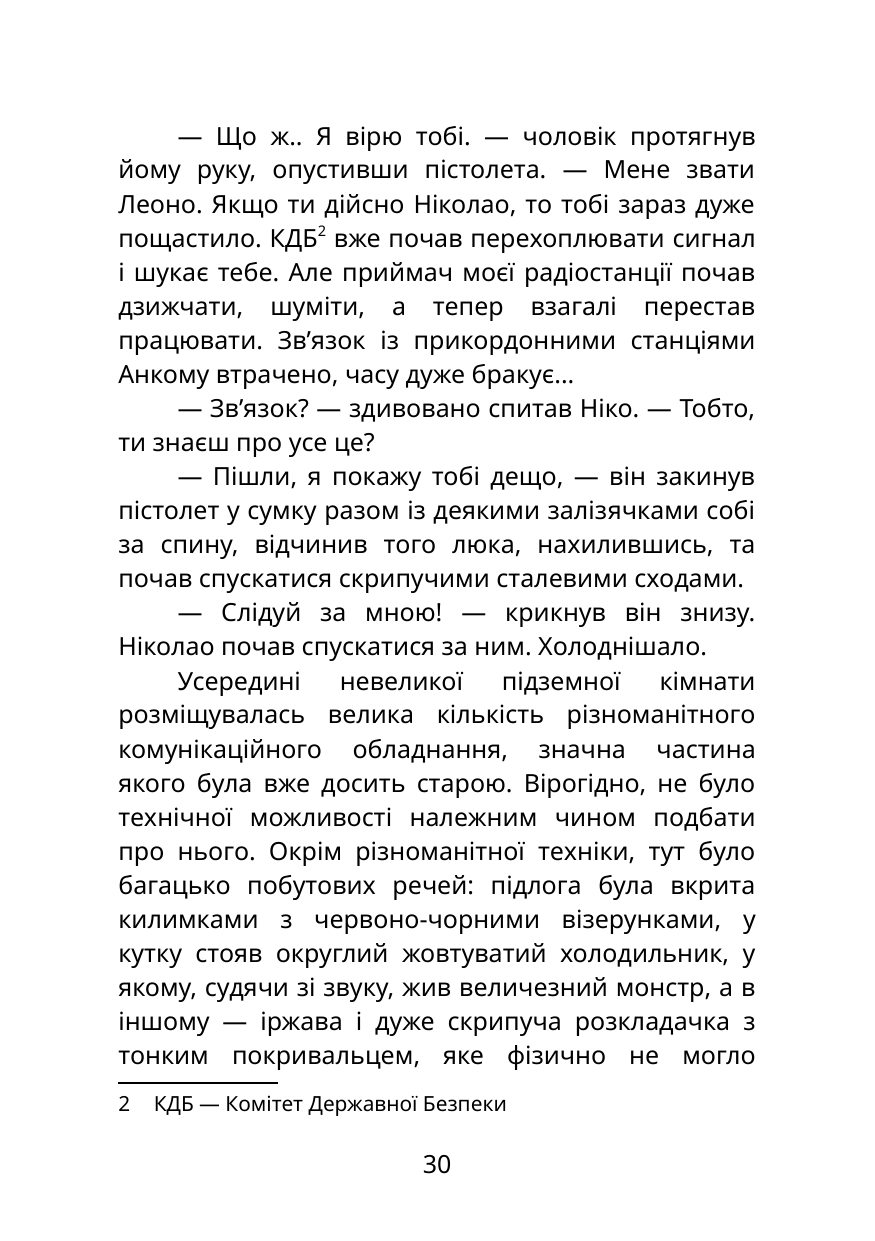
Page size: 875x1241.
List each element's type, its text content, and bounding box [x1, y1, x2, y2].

text КДБ — Комітет Державної Безпеки [118, 1089, 756, 1118]
text Усередині невеликої підземної кімнати розміщувалась велика кількість різноманітного комунікаційного обладнання, значна частина якого була вже досить старою. Вірогідно, не було технічної можливості належним чином подбати про нього. Окрім різноманітної техніки, тут було багацько побутових речей: підлога була вкрита килимками з червоно-чорними візерунками, у кутку стояв округлий жовтуватий холодильник, у якому, судячи зі звуку, жив величезний монстр, а в іншому — іржава і дуже скрипуча розкладачка з тонким покривальцем, яке фізично не могло [118, 663, 756, 1072]
text — Пішли, я покажу тобі дещо, — він закинув пістолет у сумку разом із деякими залізячками собі за спину, відчинив того люка, нахилившись, та почав спускатися скрипучими сталевими сходами. [118, 459, 756, 595]
text — Слідуй за мною! — крикнув він знизу. Ніколао почав спускатися за ним. Холоднішало. [118, 595, 756, 663]
text — Зв’язок? — здивовано спитав Ніко. — Тобто, ти знаєш про усе це? [118, 391, 756, 459]
text — Що ж.. Я вірю тобі. — чоловік протягнув йому руку, опустивши пістолета. — Мене звати Леоно. Якщо ти дійсно Ніколао, то тобі зараз дуже пощастило. КДБ вже почав перехоплювати сигнал і шукає тебе. Але приймач моєї радіостанції почав дзижчати, шуміти, а тепер взагалі перестав працювати. Зв’язок із прикордонними станціями Анкому втрачено, часу дуже бракує... [118, 118, 756, 391]
